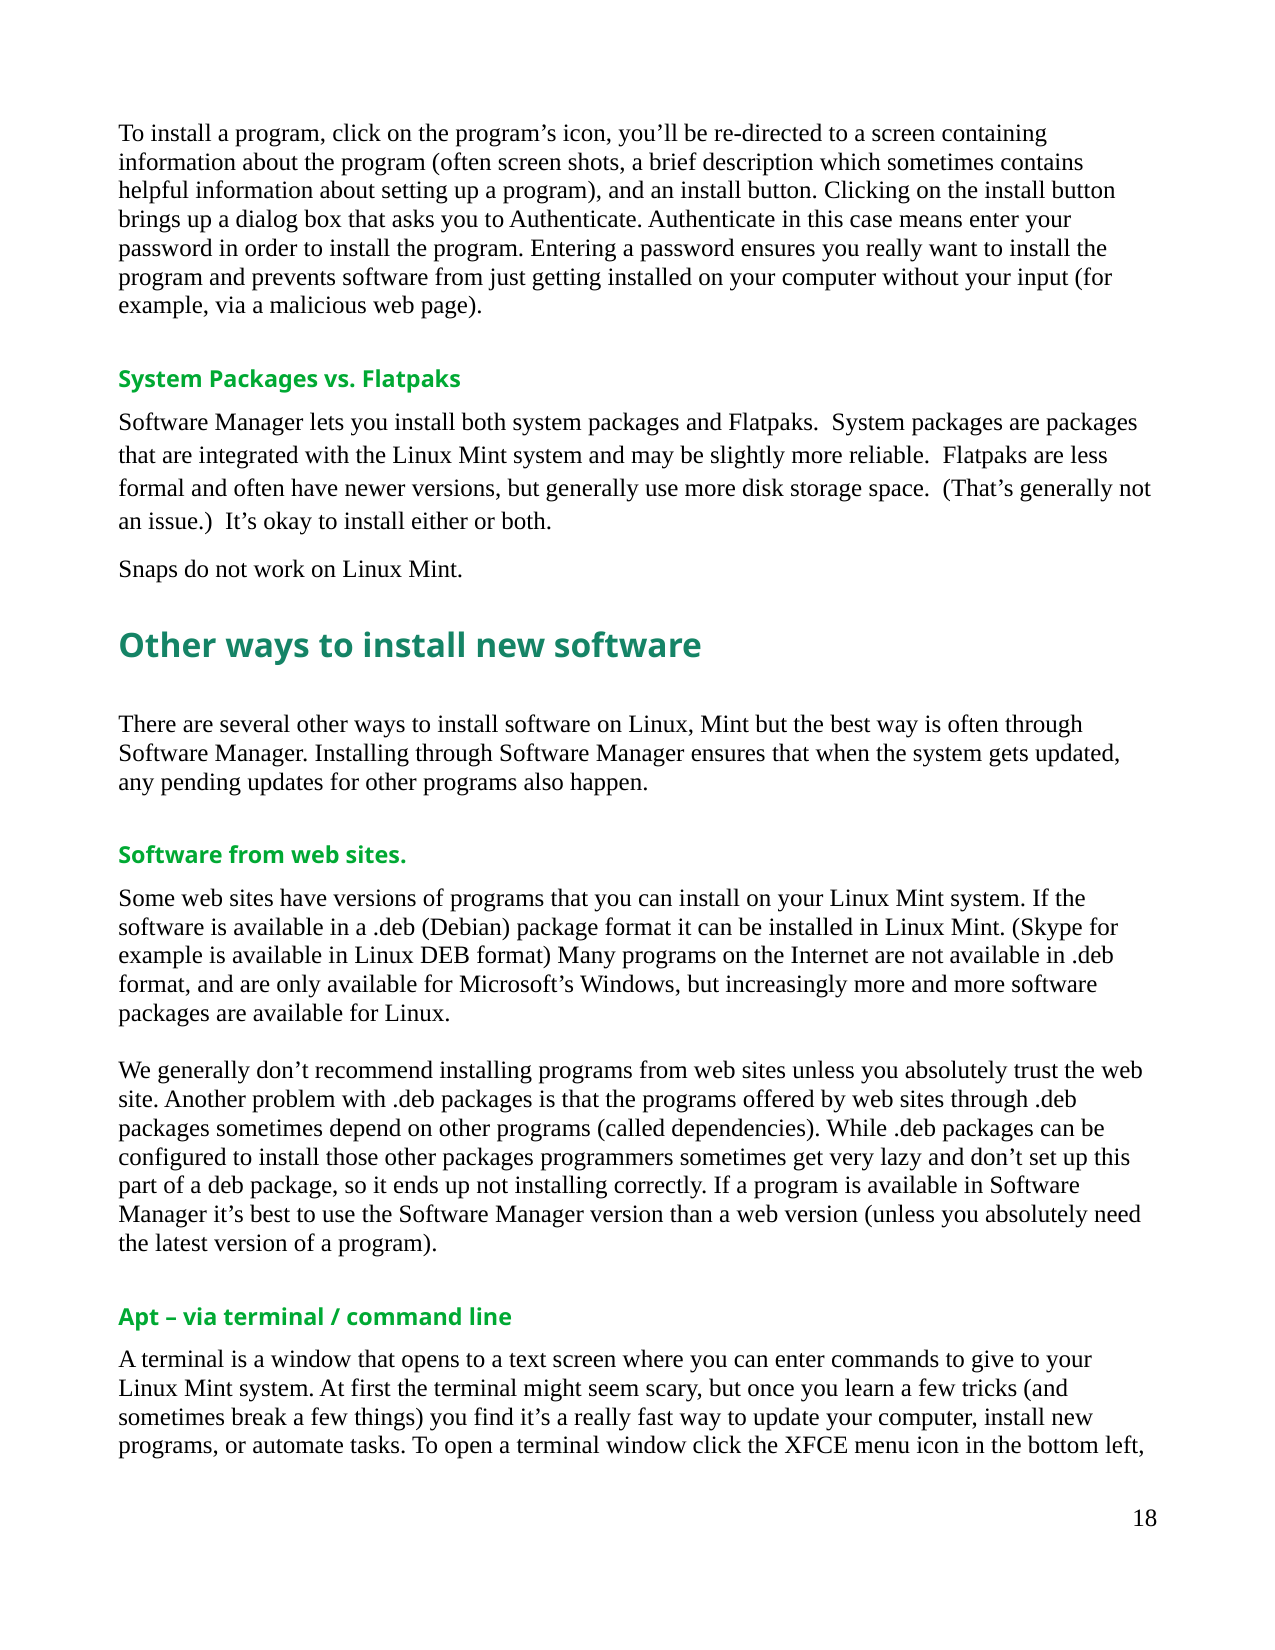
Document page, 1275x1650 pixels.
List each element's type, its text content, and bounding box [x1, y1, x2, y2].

subtitle Apt – via terminal / command line [118, 1300, 1157, 1332]
text We generally don’t recommend installing programs from web sites unless you absolutely trust the web site. Another problem with .deb packages is that the programs offered by web sites through .deb packages sometimes depend on other programs (called dependencies). While .deb packages can be configured to install those other packages programmers sometimes get very lazy and don’t set up this part of a deb package, so it ends up not installing correctly. If a program is available in Software Manager it’s best to use the Software Manager version than a web version (unless you absolutely need the latest version of a program). [118, 1055, 1157, 1257]
text Software Manager lets you install both system packages and Flatpaks. System packages are packages that are integrated with the Linux Mint system and may be slightly more reliable. Flatpaks are less formal and often have newer versions, but generally use more disk storage space. (That’s generally not an issue.) It’s okay to install either or both. [118, 407, 1157, 535]
subtitle System Packages vs. Flatpaks [118, 363, 1157, 394]
text Snaps do not work on Linux Mint. [118, 554, 1157, 582]
subtitle Software from web sites. [118, 839, 1157, 870]
text To install a program, click on the program’s icon, you’ll be re-directed to a screen containing information about the program (often screen shots, a brief description which sometimes contains helpful information about setting up a program), and an install button. Clicking on the install button brings up a dialog box that asks you to Authenticate. Authenticate in this case means enter your password in order to install the program. Entering a password ensures you really want to install the program and prevents software from just getting installed on your computer without your input (for example, via a malicious web page). [118, 118, 1157, 319]
subtitle Other ways to install new software [118, 622, 1157, 668]
text There are several other ways to install software on Linux, Mint but the best way is often through Software Manager. Installing through Software Manager ensures that when the system gets updated, any pending updates for other programs also happen. [118, 709, 1157, 795]
text A terminal is a window that opens to a text screen where you can enter commands to give to your Linux Mint system. At first the terminal might seem scary, but once you learn a few tricks (and sometimes break a few things) you find it’s a really fast way to update your computer, install new programs, or automate tasks. To open a terminal window click the XFCE menu icon in the bottom left, [118, 1344, 1157, 1459]
text Some web sites have versions of programs that you can install on your Linux Mint system. If the software is available in a .deb (Debian) package format it can be installed in Linux Mint. (Skype for example is available in Linux DEB format) Many programs on the Internet are not available in .deb format, and are only available for Microsoft’s Windows, but increasingly more and more software packages are available for Linux. [118, 883, 1157, 1027]
